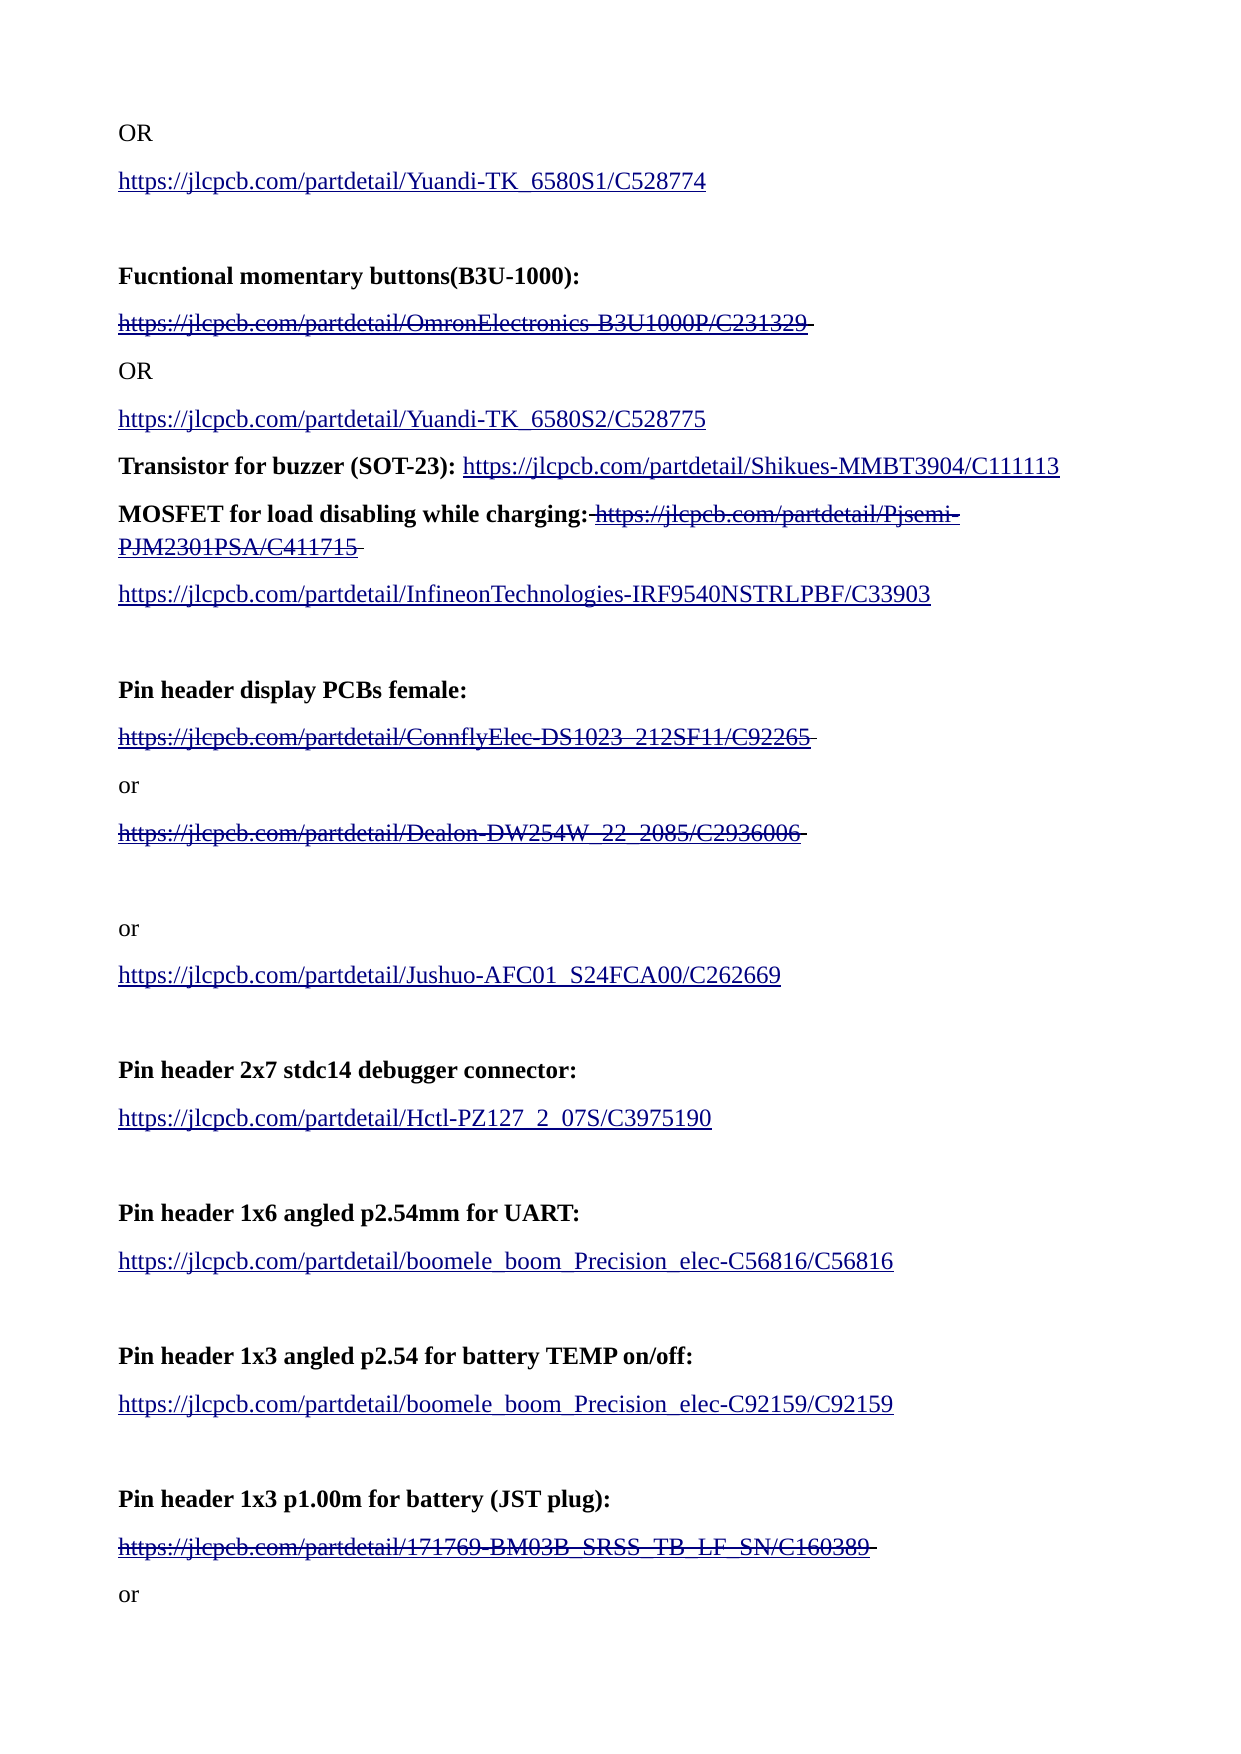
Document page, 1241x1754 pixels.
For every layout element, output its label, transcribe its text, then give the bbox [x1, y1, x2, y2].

text or [118, 770, 1122, 799]
text https://jlcpcb.com/partdetail/Yuandi-TK_6580S1/C528774 [118, 166, 1122, 194]
text Pin header 1x3 p1.00m for battery (JST plug): [118, 1484, 1122, 1513]
text https://jlcpcb.com/partdetail/boomele_boom_Precision_elec-C92159/C92159 [118, 1389, 1122, 1418]
text https://jlcpcb.com/partdetail/Yuandi-TK_6580S2/C528775 [118, 404, 1122, 432]
text or [118, 913, 1122, 942]
text https://jlcpcb.com/partdetail/171769-BM03B_SRSS_TB_LF_SN/C160389 [118, 1532, 1122, 1560]
text https://jlcpcb.com/partdetail/ConnflyElec-DS1023_212SF11/C92265 [118, 722, 1122, 751]
text Pin header 1x6 angled p2.54mm for UART: [118, 1198, 1122, 1227]
text https://jlcpcb.com/partdetail/Dealon-DW254W_22_2085/C2936006 [118, 818, 1122, 846]
text or [118, 1579, 1122, 1608]
text OR [118, 356, 1122, 385]
text https://jlcpcb.com/partdetail/Jushuo-AFC01_S24FCA00/C262669 [118, 960, 1122, 989]
text OR [118, 118, 1122, 147]
text https://jlcpcb.com/partdetail/boomele_boom_Precision_elec-C56816/C56816 [118, 1246, 1122, 1275]
text Fucntional momentary buttons(B3U-1000): [118, 261, 1122, 290]
text MOSFET for load disabling while charging: https://jlcpcb.com/partdetail/Pjsemi-PJM2301PSA/C411715 [118, 499, 1122, 561]
text https://jlcpcb.com/partdetail/Hctl-PZ127_2_07S/C3975190 [118, 1103, 1122, 1132]
text Transistor for buzzer (SOT-23): https://jlcpcb.com/partdetail/Shikues-MMBT3904/C111113 [118, 451, 1122, 480]
text https://jlcpcb.com/partdetail/InfineonTechnologies-IRF9540NSTRLPBF/C33903 [118, 579, 1122, 608]
text Pin header 1x3 angled p2.54 for battery TEMP on/off: [118, 1341, 1122, 1370]
text Pin header display PCBs female: [118, 675, 1122, 703]
text https://jlcpcb.com/partdetail/OmronElectronics-B3U1000P/C231329 [118, 308, 1122, 337]
text Pin header 2x7 stdc14 debugger connector: [118, 1056, 1122, 1084]
